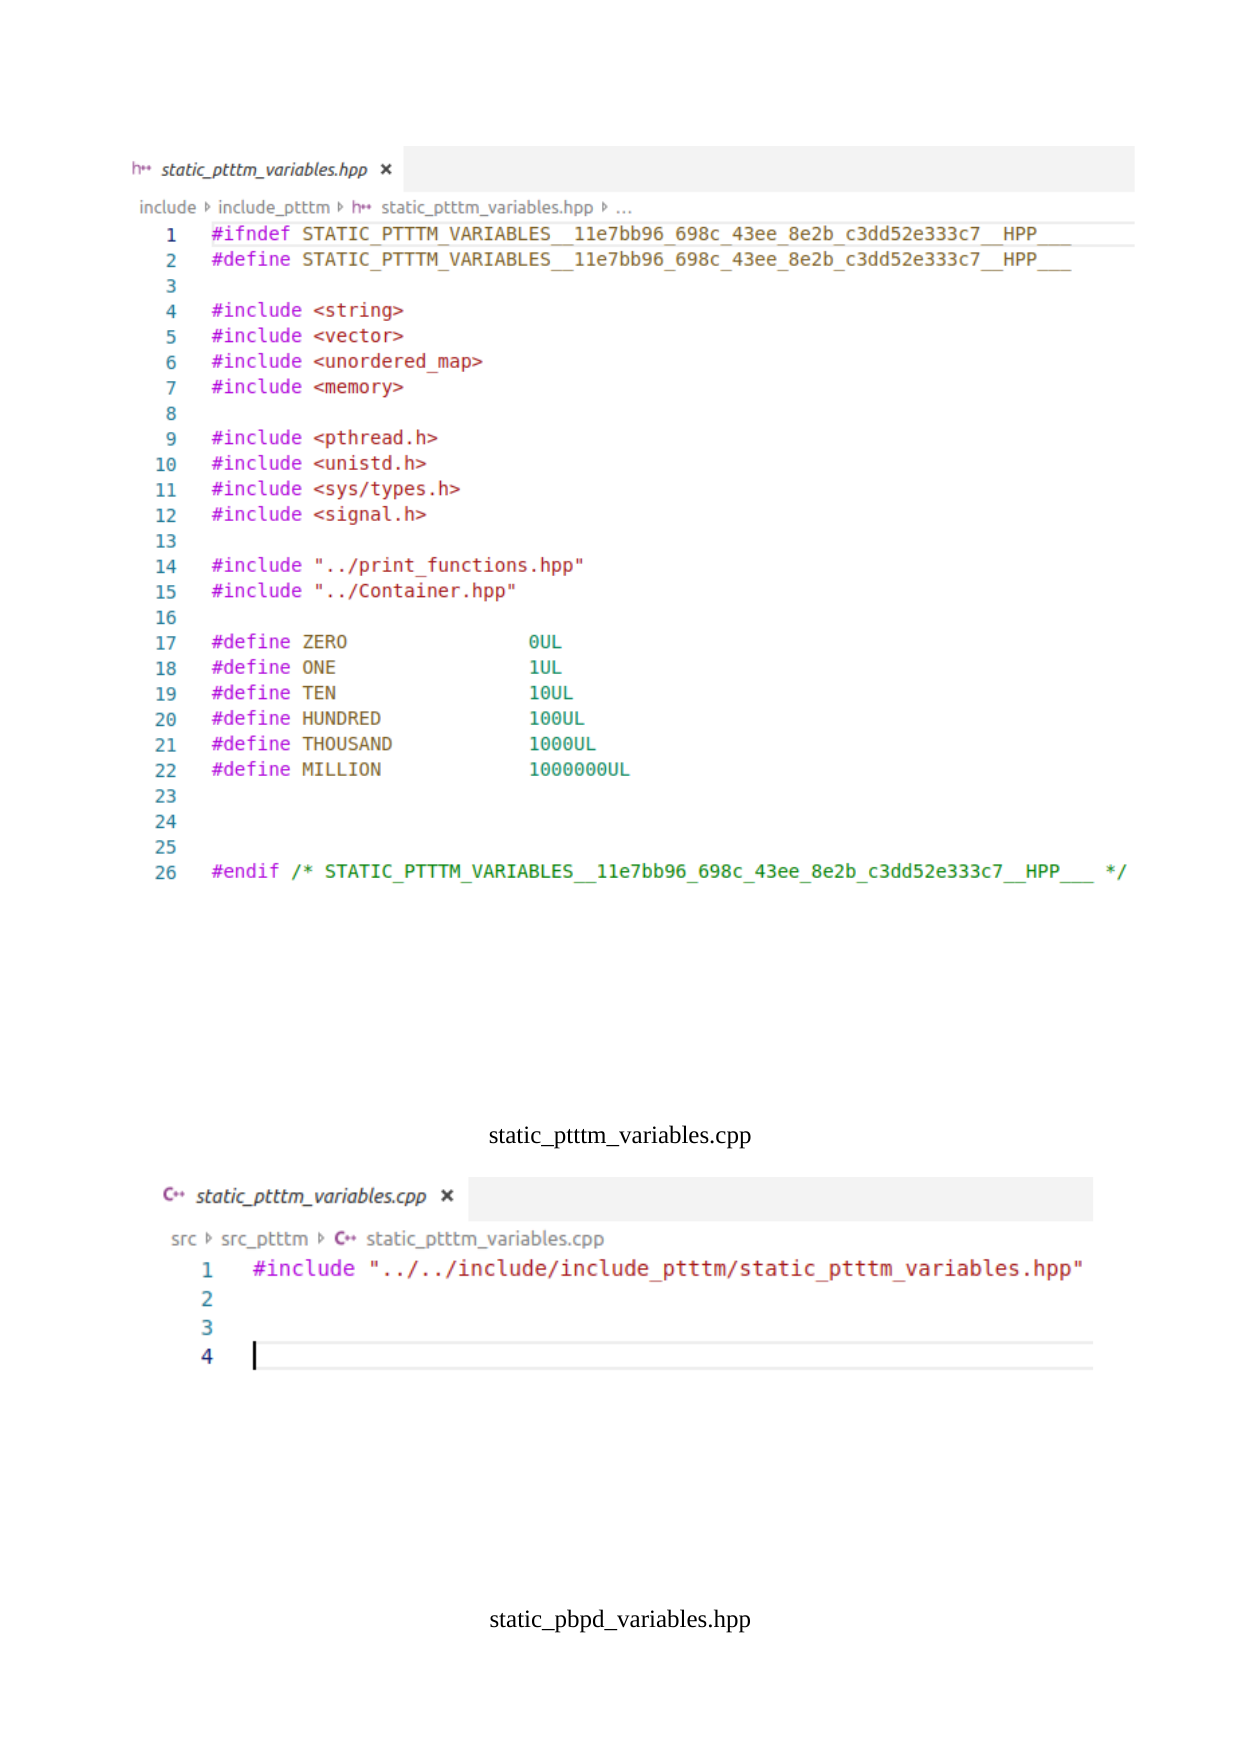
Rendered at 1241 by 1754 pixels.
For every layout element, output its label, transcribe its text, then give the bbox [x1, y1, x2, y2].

text static_ptttm_variables.cpp [118, 1120, 1122, 1149]
text static_pbpd_variables.hpp [118, 1604, 1122, 1633]
picture [147, 1177, 1094, 1207]
picture [118, 146, 1135, 891]
